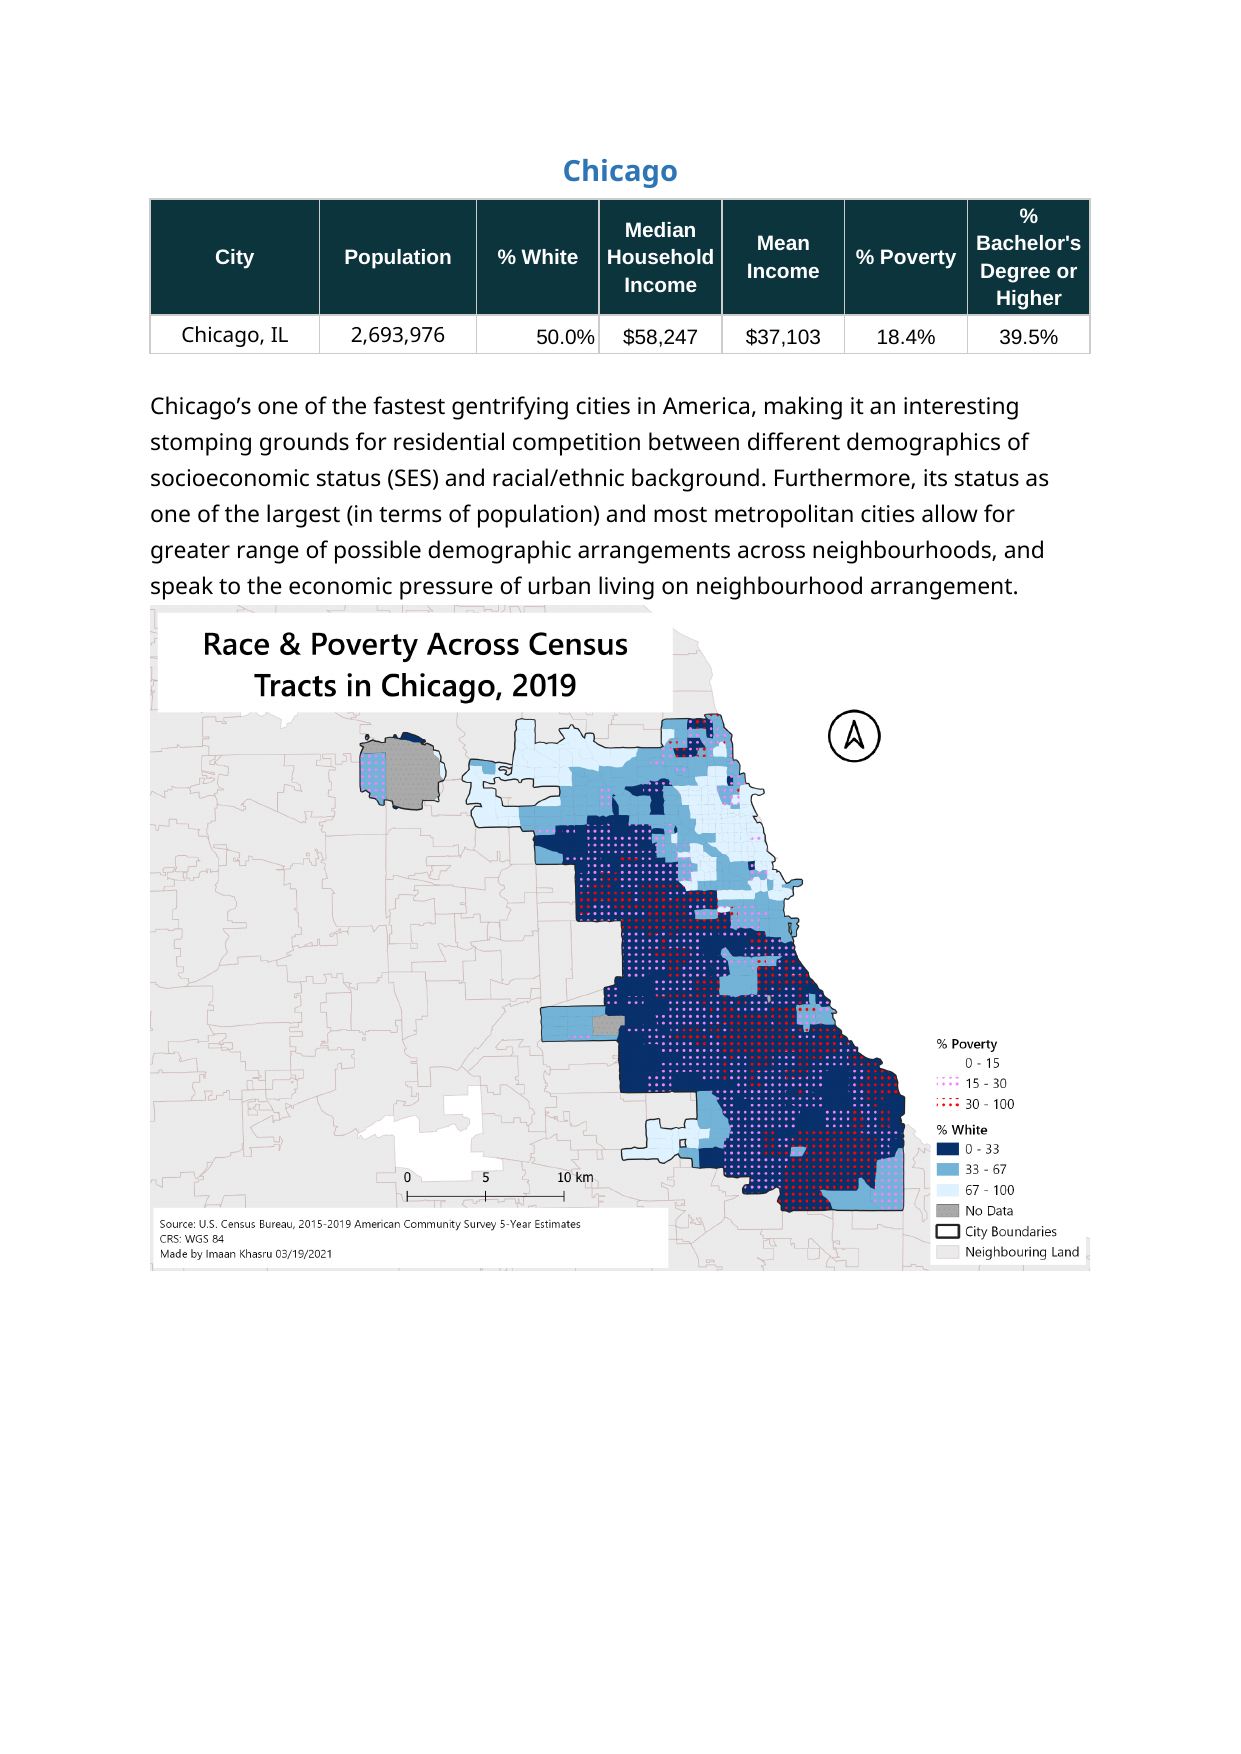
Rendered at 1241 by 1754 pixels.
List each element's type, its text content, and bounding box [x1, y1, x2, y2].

table_cell 50.0% [477, 316, 598, 353]
subtitle Chicago [150, 150, 1090, 190]
table_header Population [320, 200, 476, 314]
text Chicago’s one of the fastest gentrifying cities in America, making it an interesting stomping grounds for residential competition between different demographics of socioeconomic status (SES) and racial/ethnic background. Furthermore, its status as one of the largest (in terms of population) and most metropolitan cities allow for greater range of possible demographic arrangements across neighbourhoods, and speak to the economic pressure of urban living on neighbourhood arrangement. [150, 390, 1090, 601]
table_cell $37,103 [723, 316, 844, 353]
table_cell $58,247 [600, 316, 721, 353]
table_cell 18.4% [845, 316, 967, 353]
table_cell 39.5% [968, 316, 1089, 353]
table_cell 2,693,976 [320, 316, 476, 353]
picture [150, 605, 1091, 1271]
table_header % Poverty [845, 200, 967, 314]
table_header % Bachelor's Degree or Higher [968, 200, 1089, 314]
table_header City [151, 200, 319, 314]
table_header Median Household Income [600, 200, 721, 314]
table_header % White [477, 200, 598, 314]
table_header Mean Income [723, 200, 844, 314]
table_cell Chicago, IL [151, 316, 319, 353]
